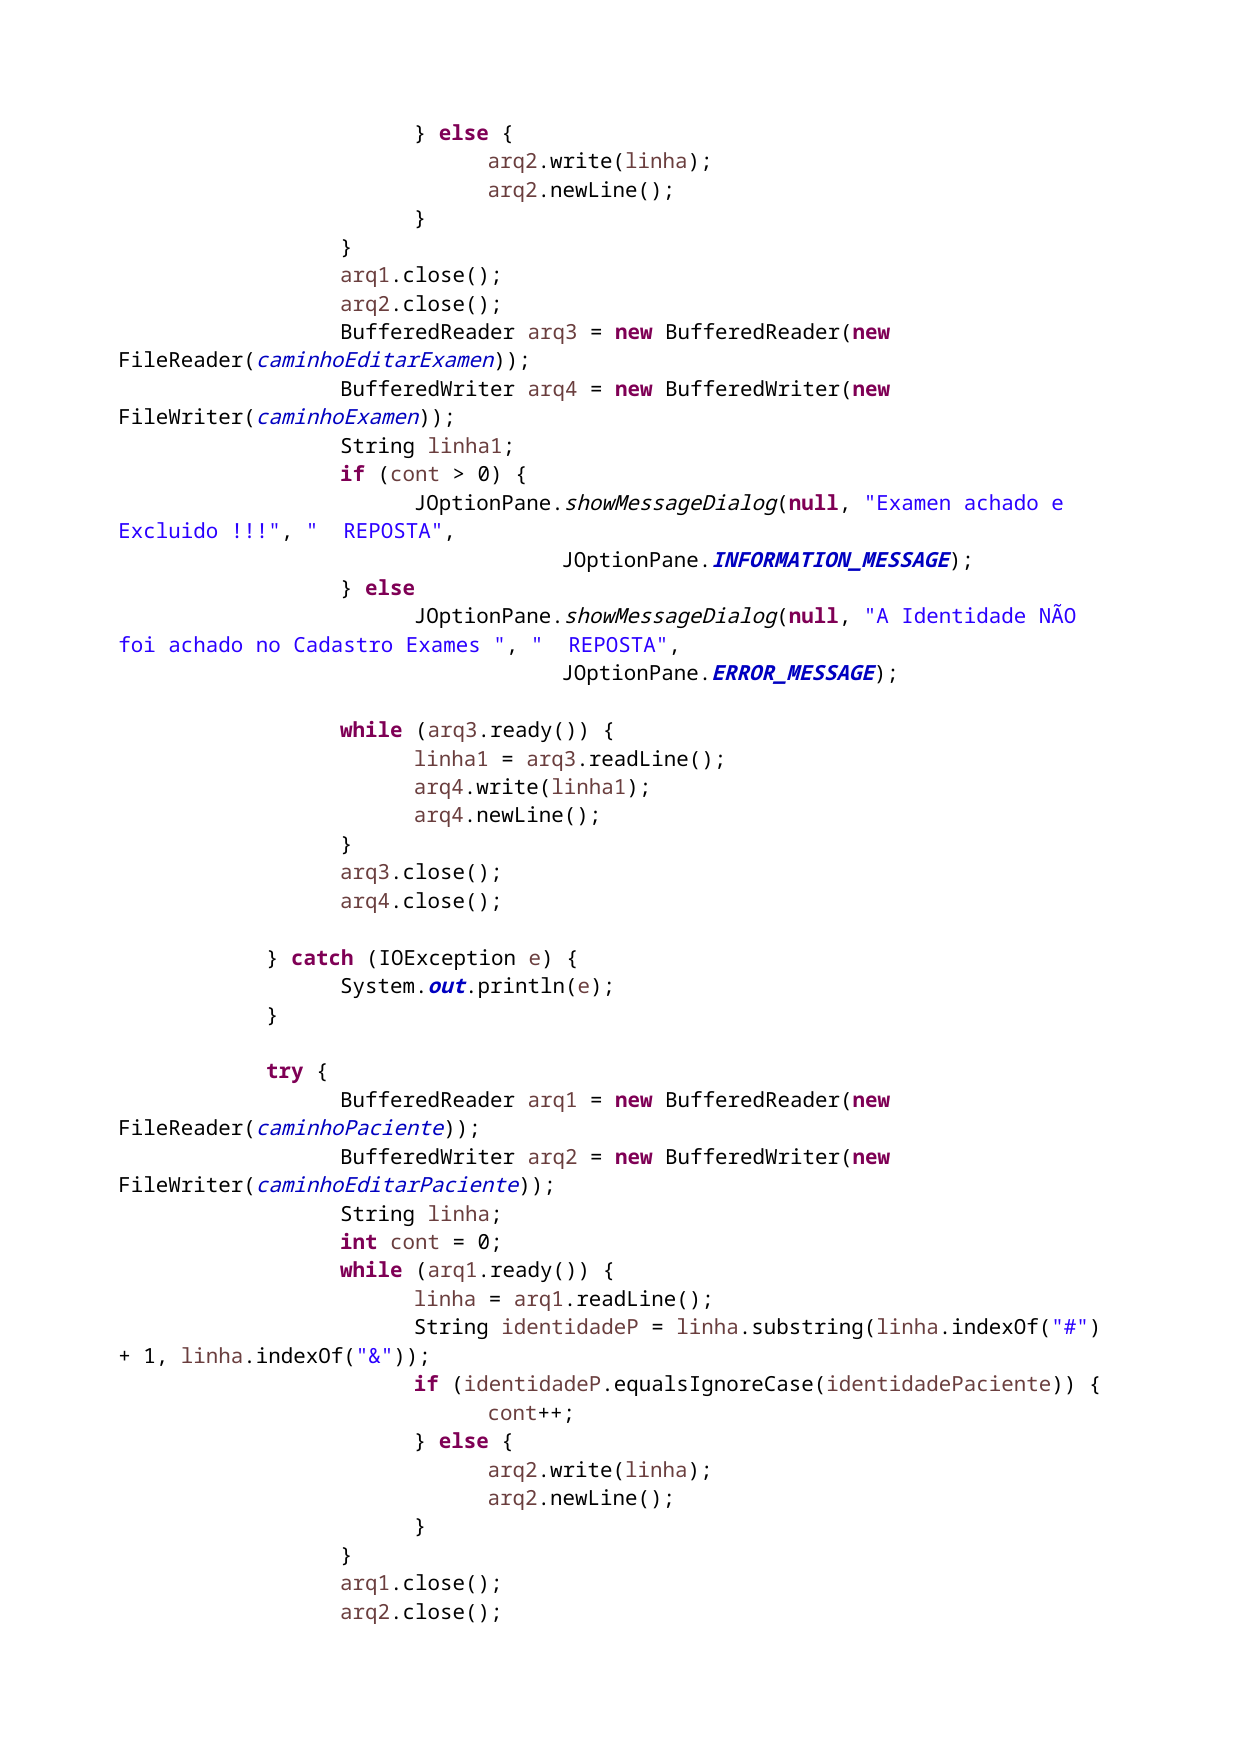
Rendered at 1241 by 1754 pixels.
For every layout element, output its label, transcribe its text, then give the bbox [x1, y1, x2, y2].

text arq4.write(linha1); [118, 772, 1122, 801]
text try { [118, 1057, 1122, 1085]
text } [118, 203, 1122, 232]
text } else { [118, 118, 1122, 147]
text BufferedReader arq1 = new BufferedReader(new FileReader(caminhoPaciente)); [118, 1085, 1122, 1142]
text } [118, 232, 1122, 260]
text if (identidadeP.equalsIgnoreCase(identidadePaciente)) { [118, 1369, 1122, 1398]
text arq4.newLine(); [118, 801, 1122, 829]
text arq2.newLine(); [118, 175, 1122, 203]
text arq4.close(); [118, 886, 1122, 914]
text while (arq1.ready()) { [118, 1256, 1122, 1284]
text JOptionPane.showMessageDialog(null, "Examen achado e Excluido !!!", " REPOSTA", [118, 488, 1122, 545]
text } [118, 1512, 1122, 1540]
text arq3.close(); [118, 857, 1122, 886]
text arq1.close(); [118, 260, 1122, 289]
text while (arq3.ready()) { [118, 715, 1122, 744]
text String linha; [118, 1199, 1122, 1227]
text BufferedWriter arq2 = new BufferedWriter(new FileWriter(caminhoEditarPaciente)); [118, 1142, 1122, 1199]
text linha1 = arq3.readLine(); [118, 744, 1122, 772]
text arq1.close(); [118, 1568, 1122, 1597]
text System.out.println(e); [118, 971, 1122, 1000]
text if (cont > 0) { [118, 459, 1122, 488]
text String identidadeP = linha.substring(linha.indexOf("#") + 1, linha.indexOf("&")); [118, 1312, 1122, 1369]
text } [118, 1000, 1122, 1028]
text arq2.write(linha); [118, 1455, 1122, 1483]
text linha = arq1.readLine(); [118, 1284, 1122, 1312]
text } [118, 1540, 1122, 1568]
text BufferedWriter arq4 = new BufferedWriter(new FileWriter(caminhoExamen)); [118, 374, 1122, 431]
text arq2.close(); [118, 1597, 1122, 1625]
text arq2.write(linha); [118, 147, 1122, 175]
text } else { [118, 1426, 1122, 1455]
text BufferedReader arq3 = new BufferedReader(new FileReader(caminhoEditarExamen)); [118, 317, 1122, 374]
text JOptionPane.ERROR_MESSAGE); [118, 658, 1122, 687]
text cont++; [118, 1398, 1122, 1426]
text String linha1; [118, 431, 1122, 459]
text } [118, 829, 1122, 857]
text } else [118, 573, 1122, 602]
text JOptionPane.INFORMATION_MESSAGE); [118, 545, 1122, 573]
text arq2.close(); [118, 289, 1122, 317]
text } catch (IOException e) { [118, 943, 1122, 971]
text JOptionPane.showMessageDialog(null, "A Identidade NÃO foi achado no Cadastro Exames ", " REPOSTA", [118, 602, 1122, 658]
text arq2.newLine(); [118, 1483, 1122, 1512]
text int cont = 0; [118, 1227, 1122, 1256]
